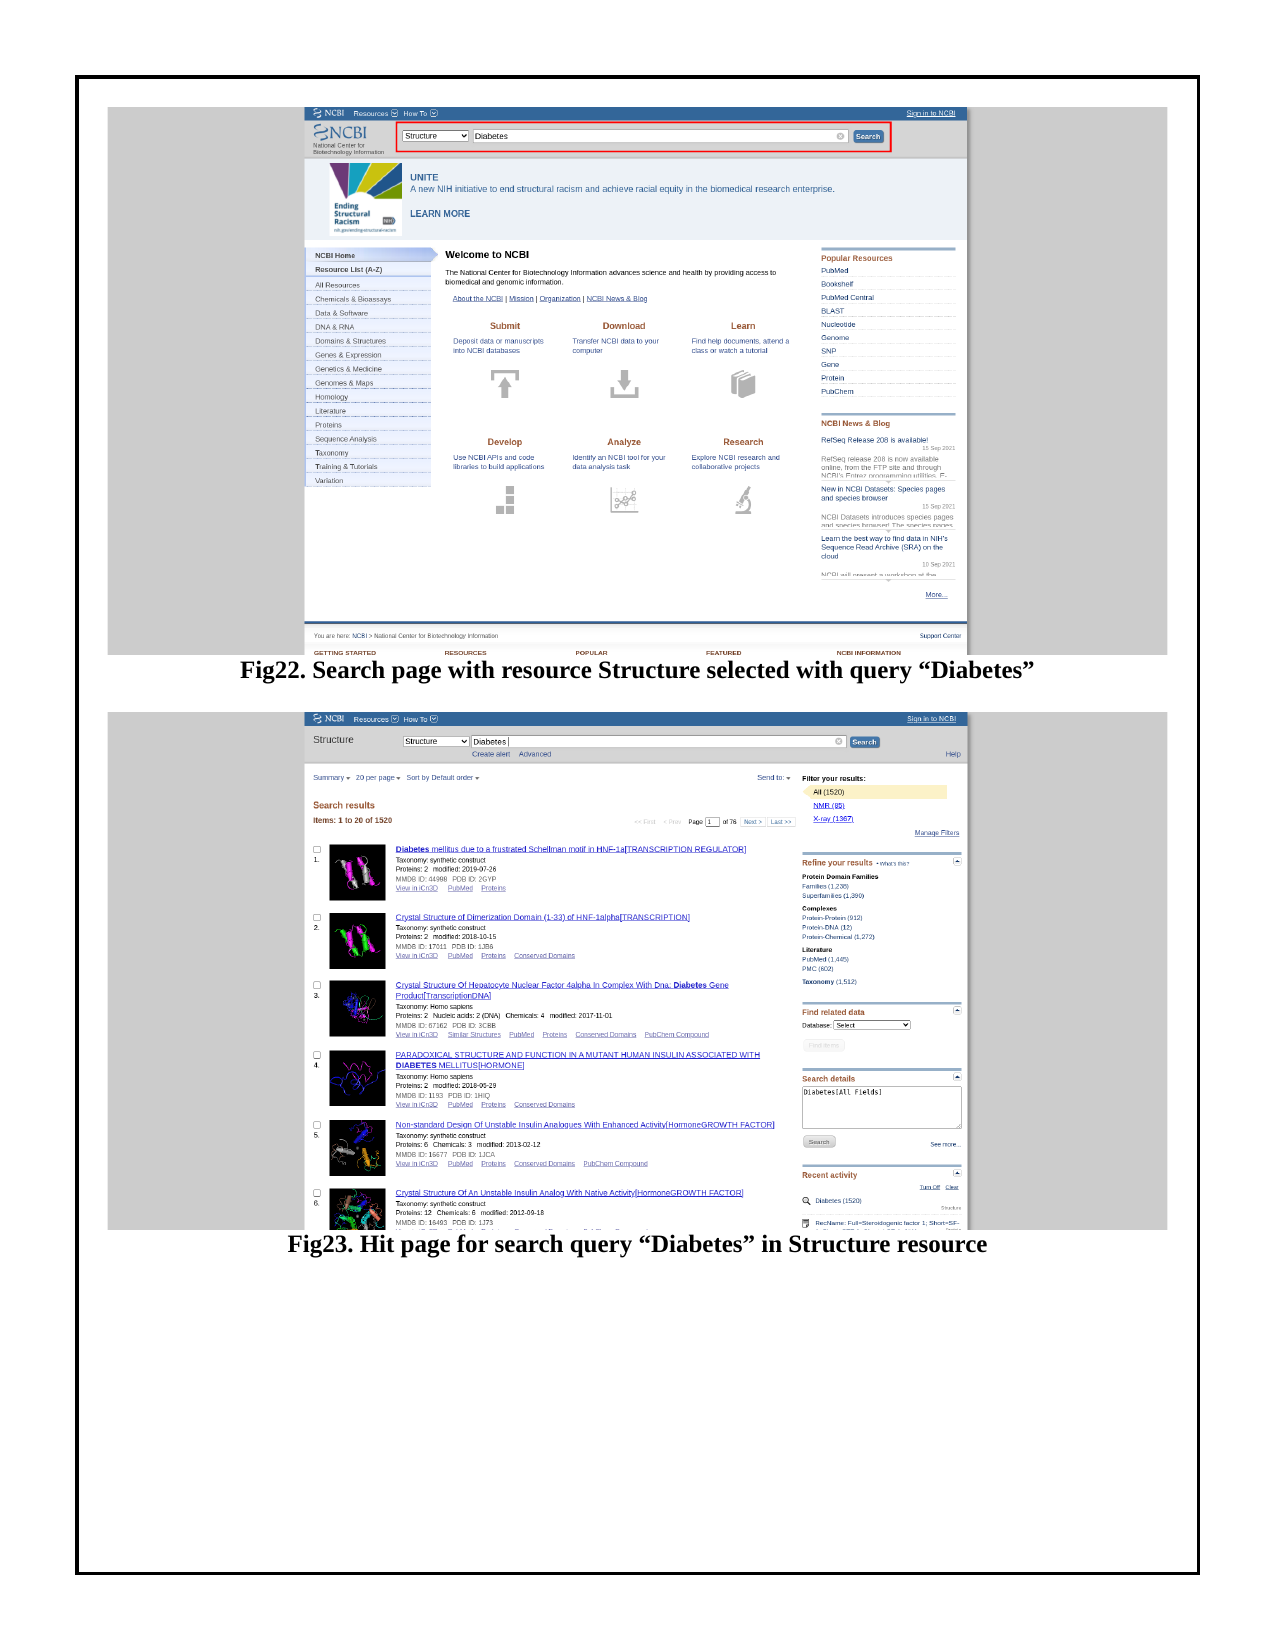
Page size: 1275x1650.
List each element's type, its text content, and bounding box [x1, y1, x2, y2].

picture [107, 107, 1168, 655]
picture [107, 712, 1168, 1230]
text Fig23. Hit page for search query “Diabetes” in Structure resource [108, 1230, 1167, 1258]
text Fig22. Search page with resource Structure selected with query “Diabetes” [108, 655, 1167, 683]
